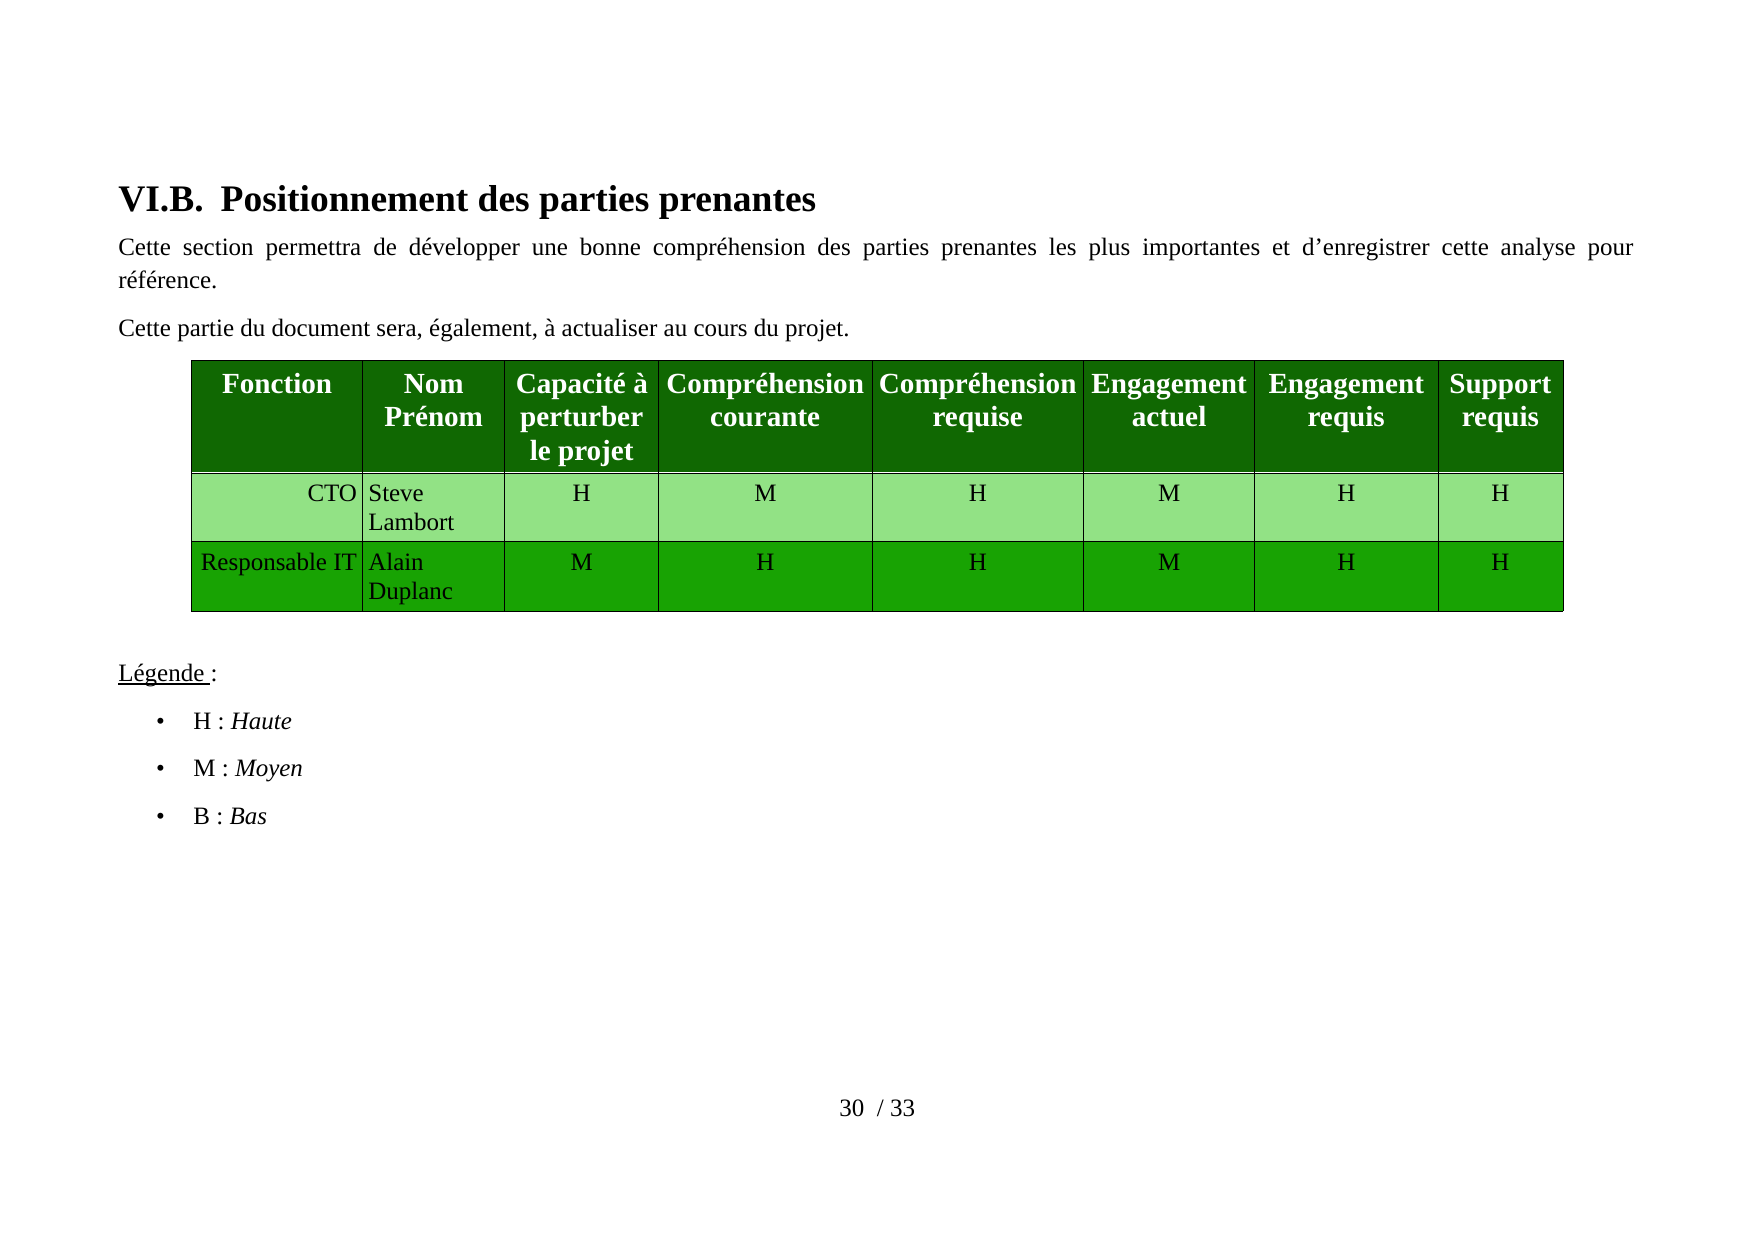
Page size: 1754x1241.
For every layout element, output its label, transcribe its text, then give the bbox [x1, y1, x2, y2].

text Cette section permettra de développer une bonne compréhension des parties prenantes les plus importantes et d’enregistrer cette analyse pour référence. [118, 232, 1636, 294]
table_cell M [505, 542, 658, 611]
table_cell H [505, 474, 658, 541]
table_header Fonction [192, 361, 362, 472]
text Cette partie du document sera, également, à actualiser au cours du projet. [118, 313, 1636, 341]
table_cell Steve Lambort [363, 474, 504, 541]
table_cell H [659, 542, 872, 611]
table_cell H [1255, 542, 1438, 611]
table_cell H [1439, 474, 1563, 541]
table_cell H [873, 474, 1083, 541]
table_header Nom Prénom [363, 361, 504, 472]
list B : Bas [156, 801, 1636, 830]
table_header Compréhension courante [659, 361, 872, 472]
table_cell H [873, 542, 1083, 611]
list H : Haute [156, 706, 1636, 734]
table_cell H [1439, 542, 1563, 611]
table_header Engagement requis [1255, 361, 1438, 472]
table_cell M [1084, 542, 1254, 611]
list M : Moyen [156, 753, 1636, 782]
subtitle Positionnement des parties prenantes [118, 176, 1636, 219]
table_header Capacité à perturber le projet [505, 361, 658, 472]
table_cell M [1084, 474, 1254, 541]
text Légende : [118, 658, 1636, 687]
table_header Engagement actuel [1084, 361, 1254, 472]
table_cell Alain Duplanc [363, 542, 504, 611]
table_cell H [1255, 474, 1438, 541]
table_cell CTO [192, 474, 362, 541]
table_header Compréhension requise [873, 361, 1083, 472]
table_header Support requis [1439, 361, 1563, 472]
table_cell M [659, 474, 872, 541]
table_cell Responsable IT [192, 542, 362, 611]
